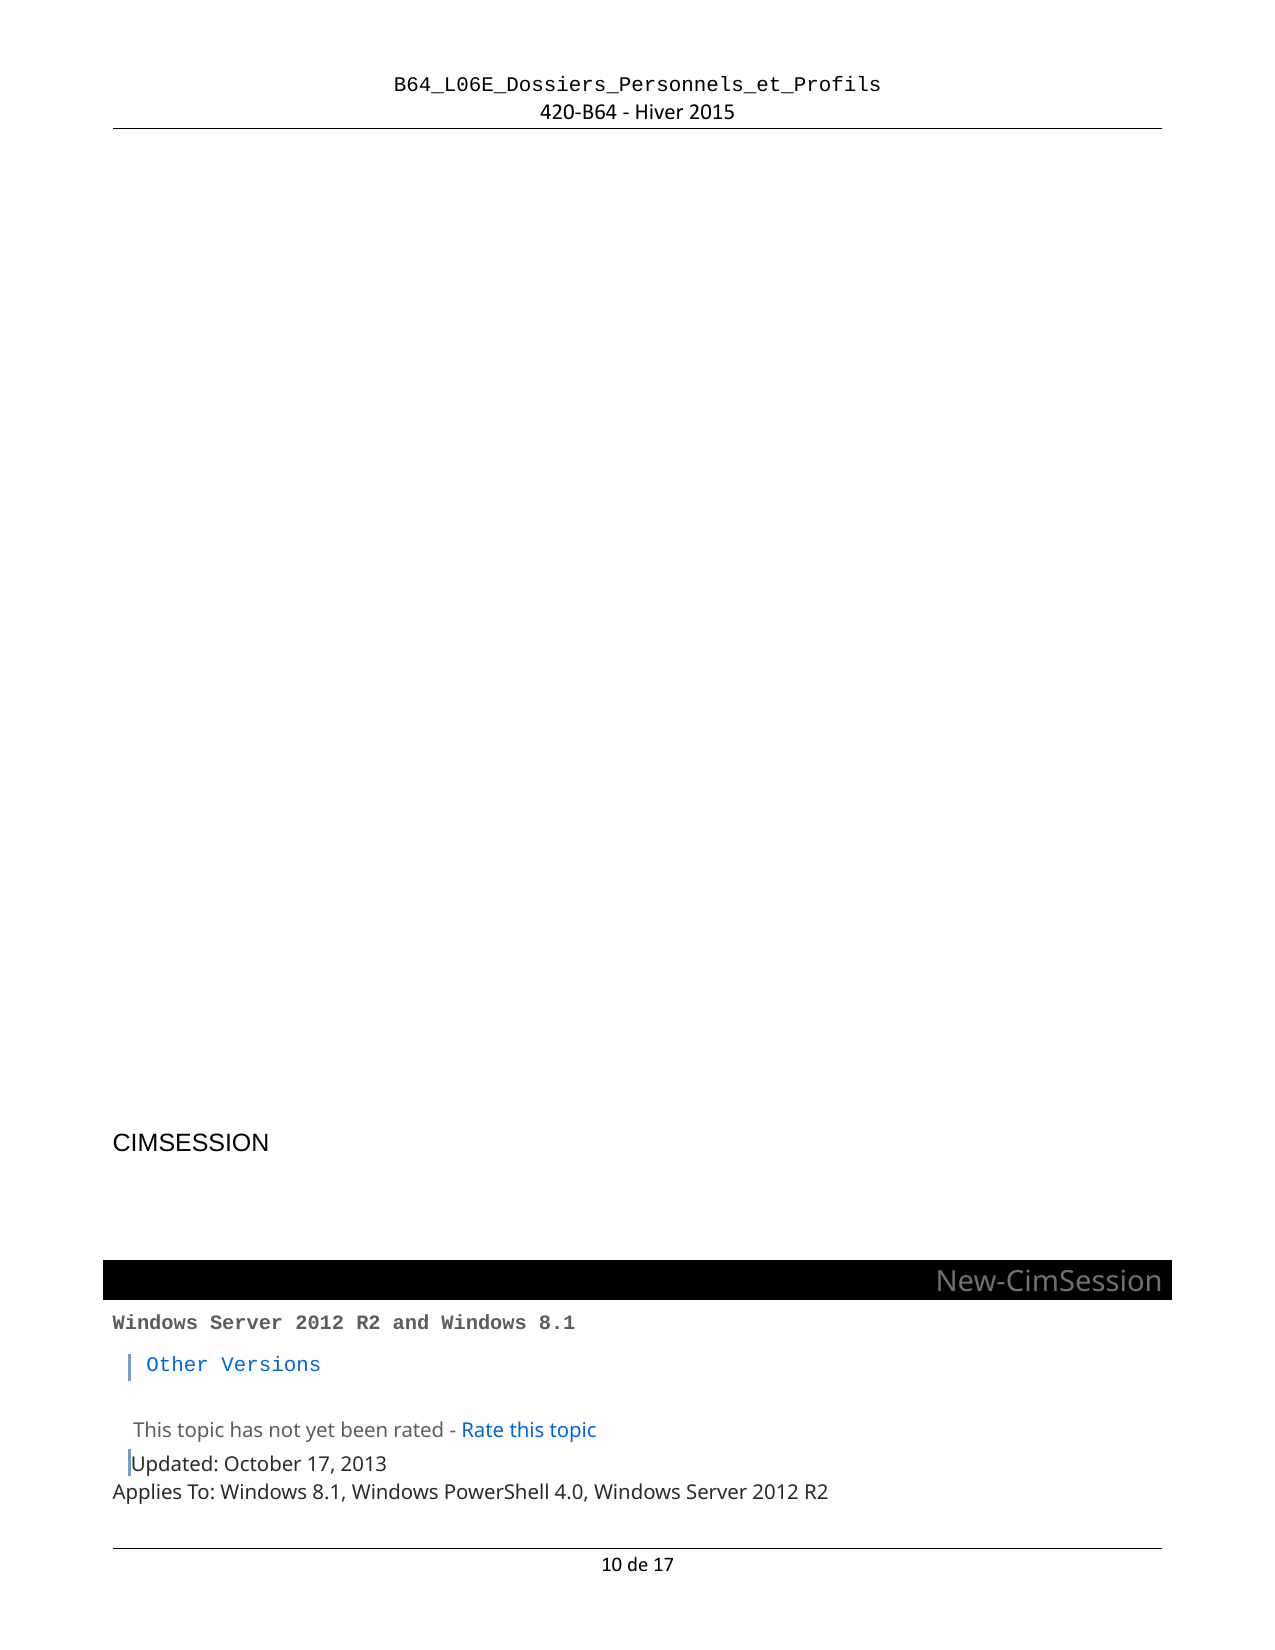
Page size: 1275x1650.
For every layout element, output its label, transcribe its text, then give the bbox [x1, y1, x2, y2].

subtitle New-CimSession [104, 1260, 1171, 1300]
text Applies To: Windows 8.1, Windows PowerShell 4.0, Windows Server 2012 R2 [112, 1477, 1162, 1505]
text CIMSESSION [112, 1127, 1162, 1156]
text Other Versions [131, 1354, 1156, 1378]
text Updated: October 17, 2013 [112, 1449, 1162, 1477]
text This topic has not yet been rated - Rate this topic [133, 1416, 1162, 1444]
text Windows Server 2012 R2 and Windows 8.1 [112, 1312, 1162, 1335]
